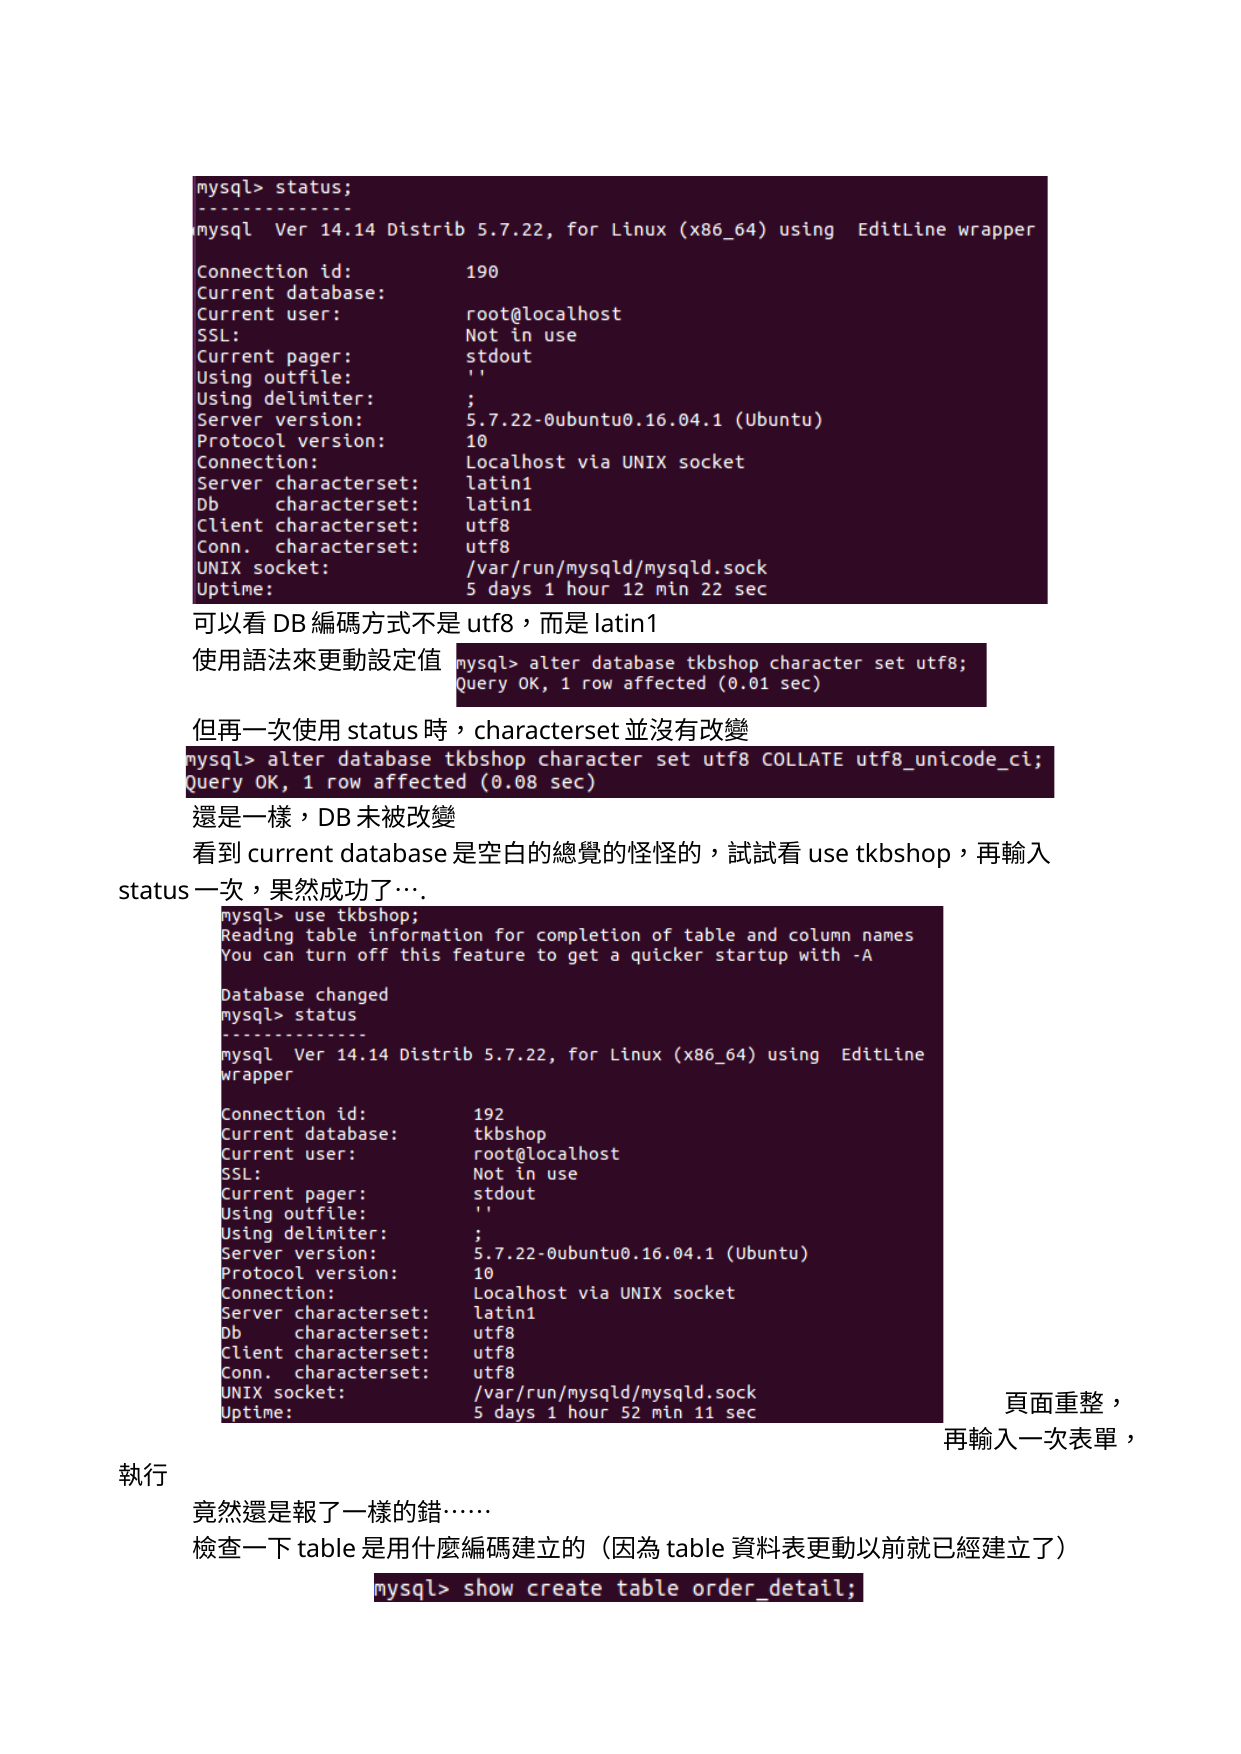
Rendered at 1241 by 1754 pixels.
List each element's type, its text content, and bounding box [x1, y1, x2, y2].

text 使用語法來更動設定值 [118, 640, 1122, 676]
text 看到current database是空白的總覺的怪怪的，試試看use tkbshop，再輸入status一次，果然成功了…. [118, 834, 1122, 906]
picture [221, 906, 944, 1423]
text 還是一樣，DB未被改變 [118, 747, 1122, 834]
text 頁面重整，再輸入一次表單，執行 [118, 1383, 1122, 1492]
text 竟然還是報了一樣的錯…… [118, 1492, 1122, 1528]
text 但再一次使用status時，characterset並沒有改變 [118, 711, 1122, 747]
text 可以看DB編碼方式不是utf8，而是latin1 [118, 176, 1122, 640]
picture [374, 1573, 864, 1602]
picture [192, 176, 1048, 604]
text 檢查一下table是用什麼編碼建立的（因為table 資料表更動以前就已經建立了） [118, 1528, 1122, 1564]
picture [185, 746, 1055, 798]
picture [456, 643, 987, 707]
